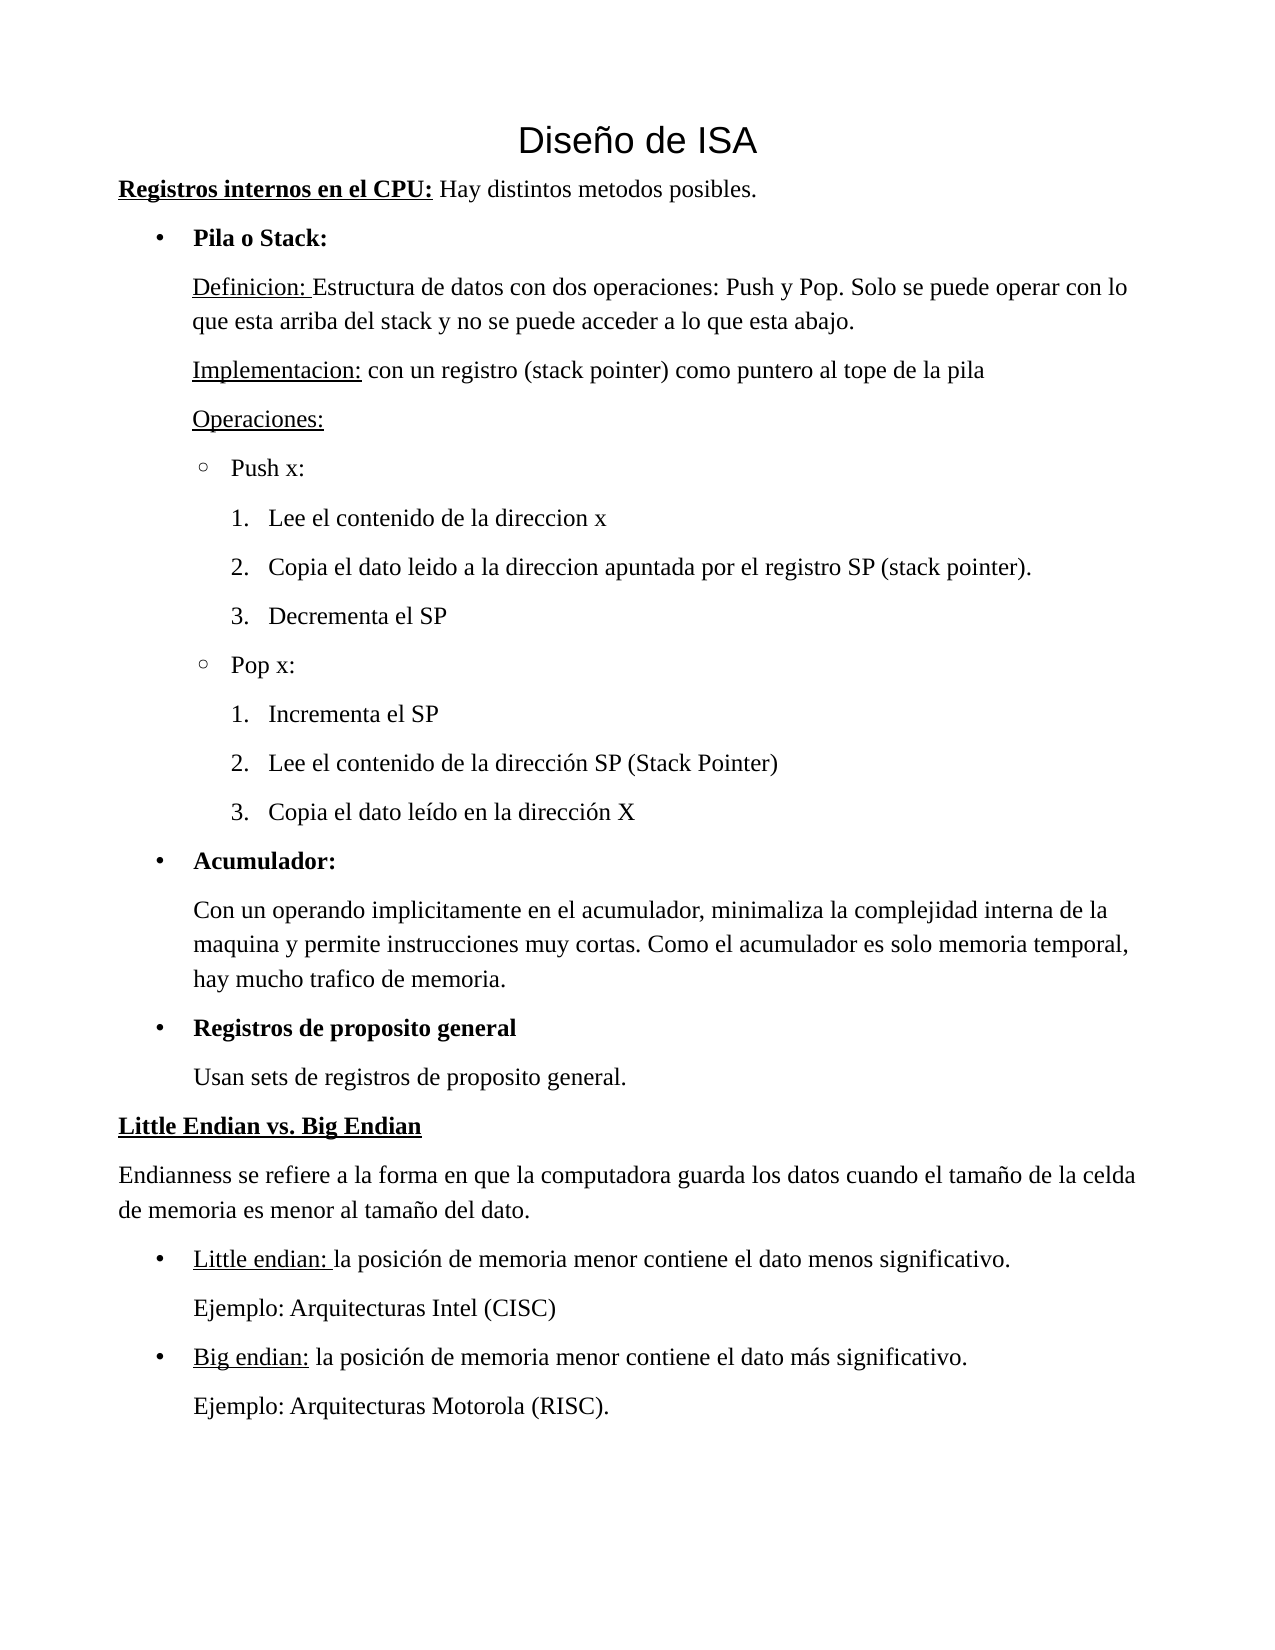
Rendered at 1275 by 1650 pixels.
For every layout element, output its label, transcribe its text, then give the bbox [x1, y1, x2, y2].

list Decrementa el SP [231, 601, 1157, 629]
list Usan sets de registros de proposito general. [156, 1062, 1157, 1091]
list Registros de proposito general [156, 1013, 1157, 1042]
text Little Endian vs. Big Endian [118, 1111, 1157, 1140]
text Definicion: Estructura de datos con dos operaciones: Push y Pop. Solo se puede operar con lo que esta arriba del stack y no se puede acceder a lo que esta abajo. [118, 272, 1157, 335]
list Pop x: [193, 650, 1157, 678]
list Push x: [193, 453, 1157, 482]
text Registros internos en el CPU: Hay distintos metodos posibles. [118, 174, 1157, 202]
list Copia el dato leido a la direccion apuntada por el registro SP (stack pointer). [231, 552, 1157, 580]
text Endianness se refiere a la forma en que la computadora guarda los datos cuando el tamaño de la celda de memoria es menor al tamaño del dato. [118, 1160, 1157, 1223]
text Operaciones: [118, 404, 1157, 433]
list Ejemplo: Arquitecturas Intel (CISC) [156, 1293, 1157, 1322]
list Ejemplo: Arquitecturas Motorola (RISC). [156, 1391, 1157, 1420]
list Pila o Stack: [156, 223, 1157, 252]
list Lee el contenido de la dirección SP (Stack Pointer) [231, 748, 1157, 777]
list Big endian: la posición de memoria menor contiene el dato más significativo. [156, 1342, 1157, 1371]
list Con un operando implicitamente en el acumulador, minimaliza la complejidad interna de la maquina y permite instrucciones muy cortas. Como el acumulador es solo memoria temporal, hay mucho trafico de memoria. [156, 895, 1157, 993]
list Acumulador: [156, 846, 1157, 875]
list Lee el contenido de la direccion x [231, 503, 1157, 531]
list Incrementa el SP [231, 699, 1157, 728]
text Implementacion: con un registro (stack pointer) como puntero al tope de la pila [118, 355, 1157, 384]
subtitle Diseño de ISA [118, 118, 1157, 161]
list Little endian: la posición de memoria menor contiene el dato menos significativo. [156, 1244, 1157, 1273]
list Copia el dato leído en la dirección X [231, 797, 1157, 826]
